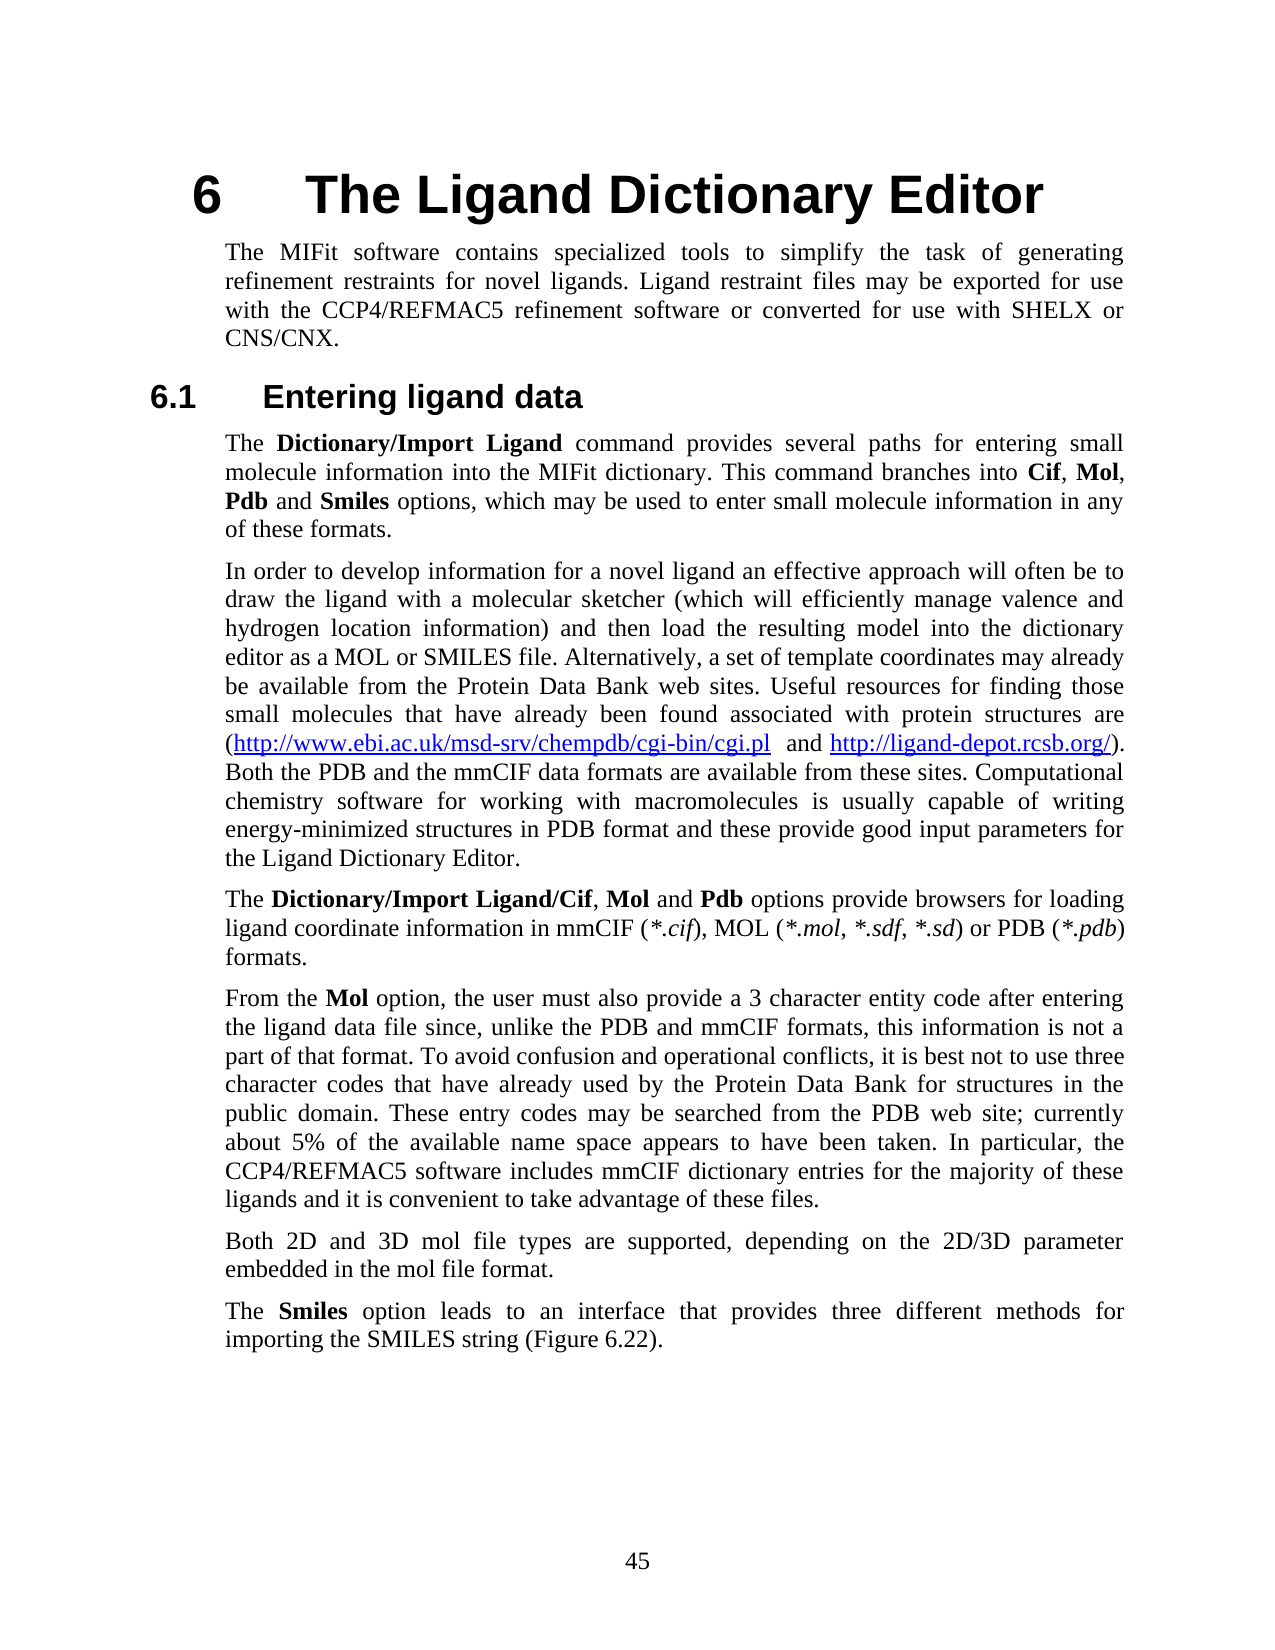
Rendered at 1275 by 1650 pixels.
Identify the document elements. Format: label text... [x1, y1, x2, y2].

text The Dictionary/Import Ligand command provides several paths for entering small molecule information into the MIFit dictionary. This command branches into Cif, Mol, Pdb and Smiles options, which may be used to enter small molecule information in any of these formats. [225, 428, 1125, 543]
subtitle The Ligand Dictionary Editor [112, 162, 1125, 225]
text From the Mol option, the user must also provide a 3 character entity code after entering the ligand data file since, unlike the PDB and mmCIF formats, this information is not a part of that format. To avoid confusion and operational conflicts, it is best not to use three character codes that have already used by the Protein Data Bank for structures in the public domain. These entry codes may be searched from the PDB web site; currently about 5% of the available name space appears to have been taken. In particular, the CCP4/REFMAC5 software includes mmCIF dictionary entries for the majority of these ligands and it is convenient to take advantage of these files. [225, 983, 1125, 1213]
text In order to develop information for a novel ligand an effective approach will often be to draw the ligand with a molecular sketcher (which will efficiently manage valence and hydrogen location information) and then load the resulting model into the dictionary editor as a MOL or SMILES file. Alternatively, a set of template coordinates may already be available from the Protein Data Bank web sites. Useful resources for finding those small molecules that have already been found associated with protein structures are (http://www.ebi.ac.uk/msd-srv/chempdb/cgi-bin/cgi.pl and http://ligand-depot.rcsb.org/). Both the PDB and the mmCIF data formats are available from these sites. Computational chemistry software for working with macromolecules is usually capable of writing energy-minimized structures in PDB format and these provide good input parameters for the Ligand Dictionary Editor. [225, 556, 1125, 872]
text The MIFit software contains specialized tools to simplify the task of generating refinement restraints for novel ligands. Ligand restraint files may be exported for use with the CCP4/REFMAC5 refinement software or converted for use with SHELX or CNS/CNX. [225, 237, 1125, 352]
text Both 2D and 3D mol file types are supported, depending on the 2D/3D parameter embedded in the mol file format. [225, 1226, 1125, 1283]
subtitle Entering ligand data [150, 377, 1125, 416]
text The Smiles option leads to an interface that provides three different methods for importing the SMILES string (Figure 6.22). [225, 1296, 1125, 1353]
text The Dictionary/Import Ligand/Cif, Mol and Pdb options provide browsers for loading ligand coordinate information in mmCIF (*.cif), MOL (*.mol, *.sdf, *.sd) or PDB (*.pdb) formats. [225, 884, 1125, 971]
